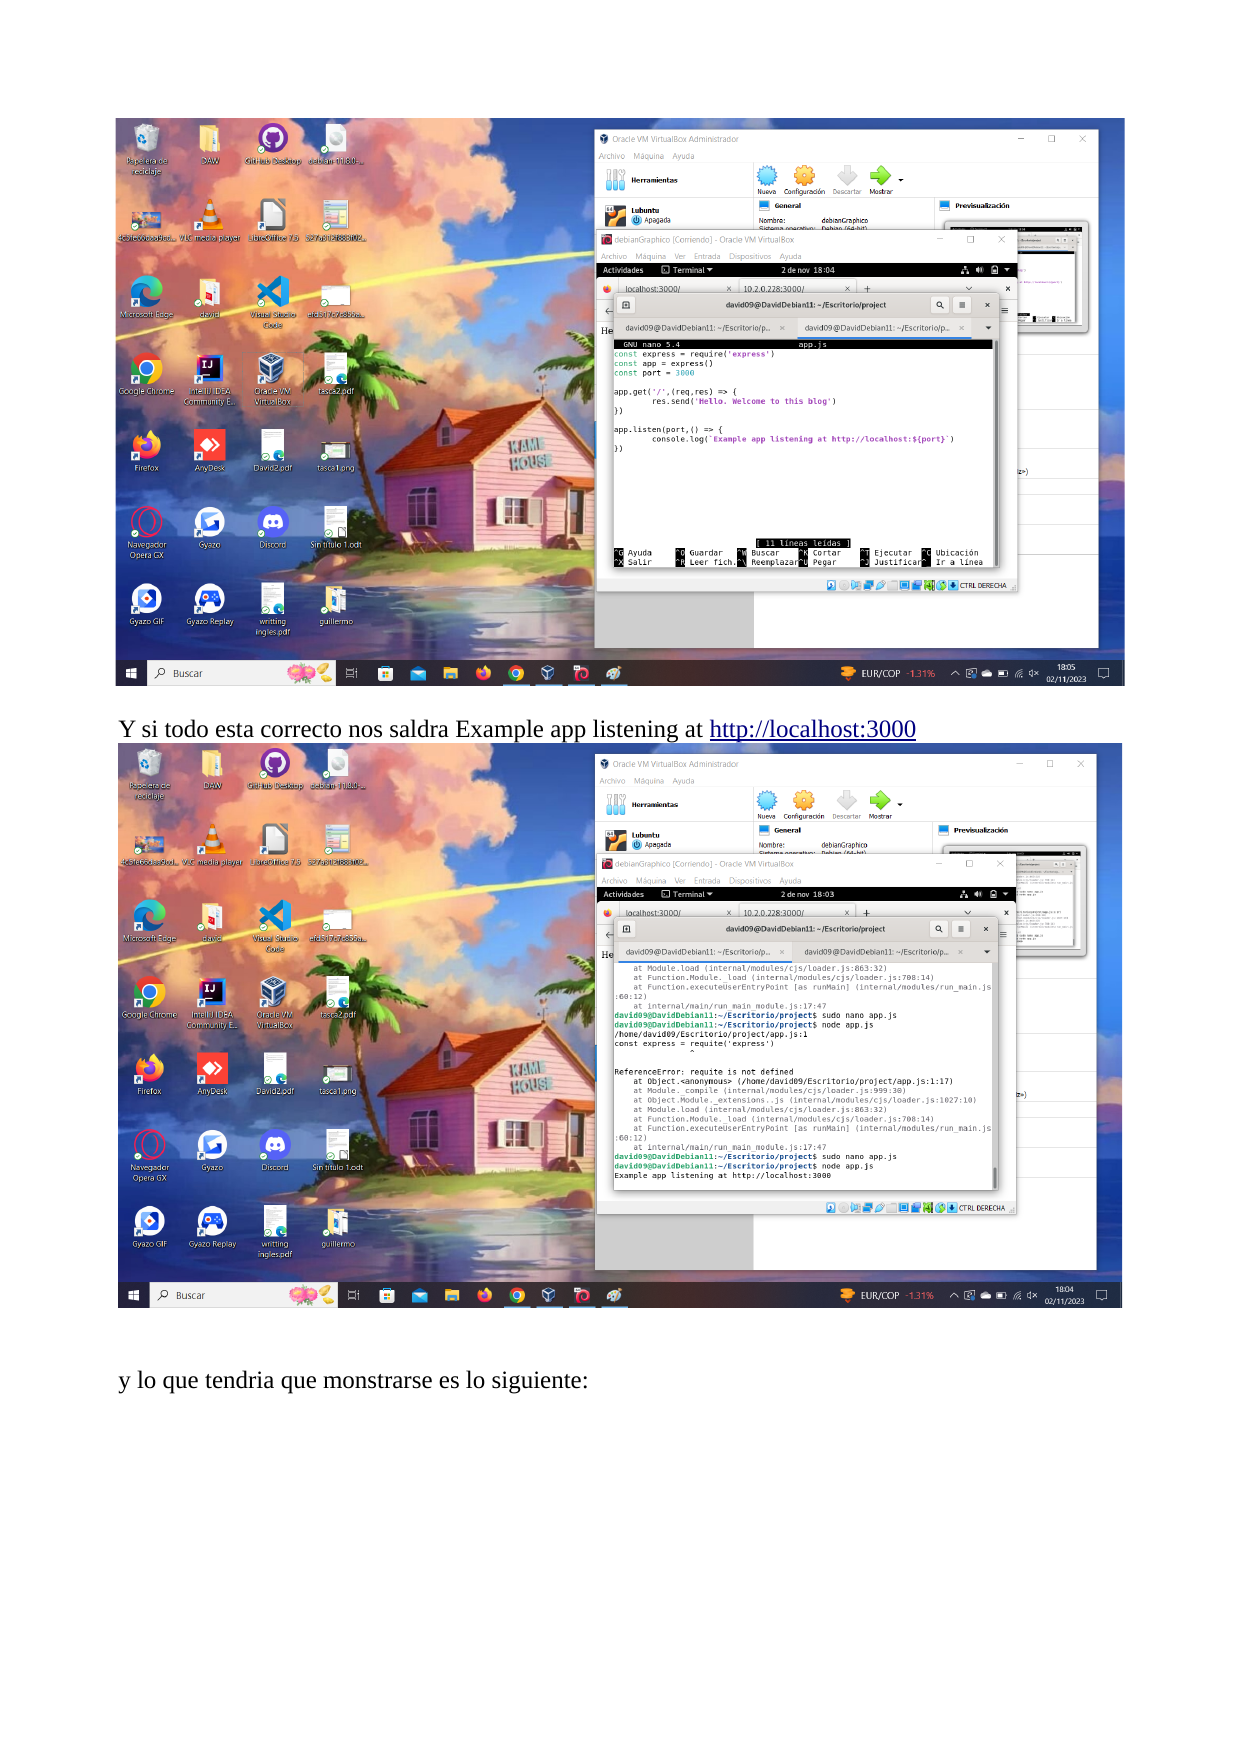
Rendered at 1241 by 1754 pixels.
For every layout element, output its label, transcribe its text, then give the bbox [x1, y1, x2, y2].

text Y si todo esta correcto nos saldra Example app listening at http://localhost:3000 [118, 714, 1122, 743]
text y lo que tendria que monstrarse es lo siguiente: [118, 1365, 1122, 1394]
picture [118, 743, 1123, 1308]
picture [115, 118, 1125, 686]
